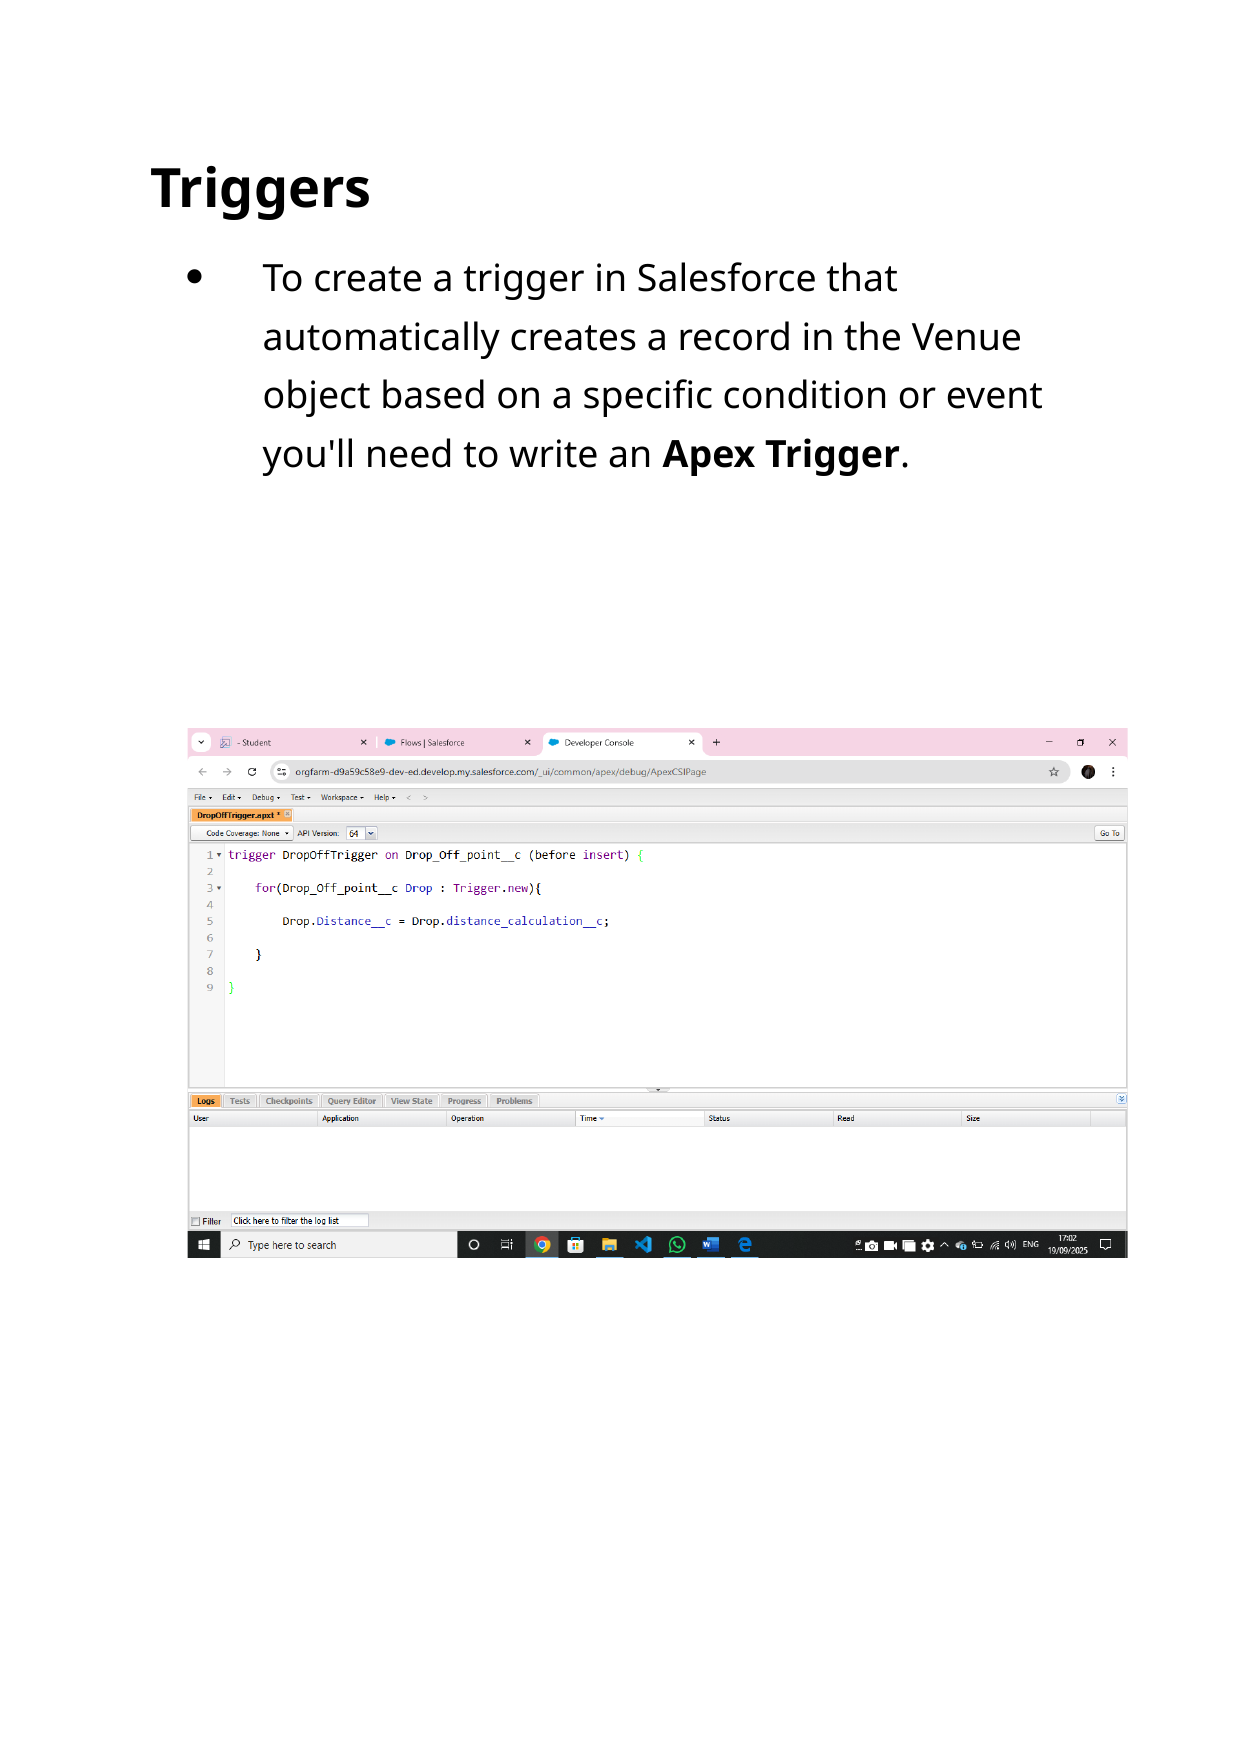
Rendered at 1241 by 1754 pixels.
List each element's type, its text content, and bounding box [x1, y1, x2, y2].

list To create a trigger in Salesforce that automatically creates a record in the Venue object based on a specific condition or event you'll need to write an Apex Trigger. [187, 251, 1090, 478]
text Triggers [150, 150, 1090, 224]
